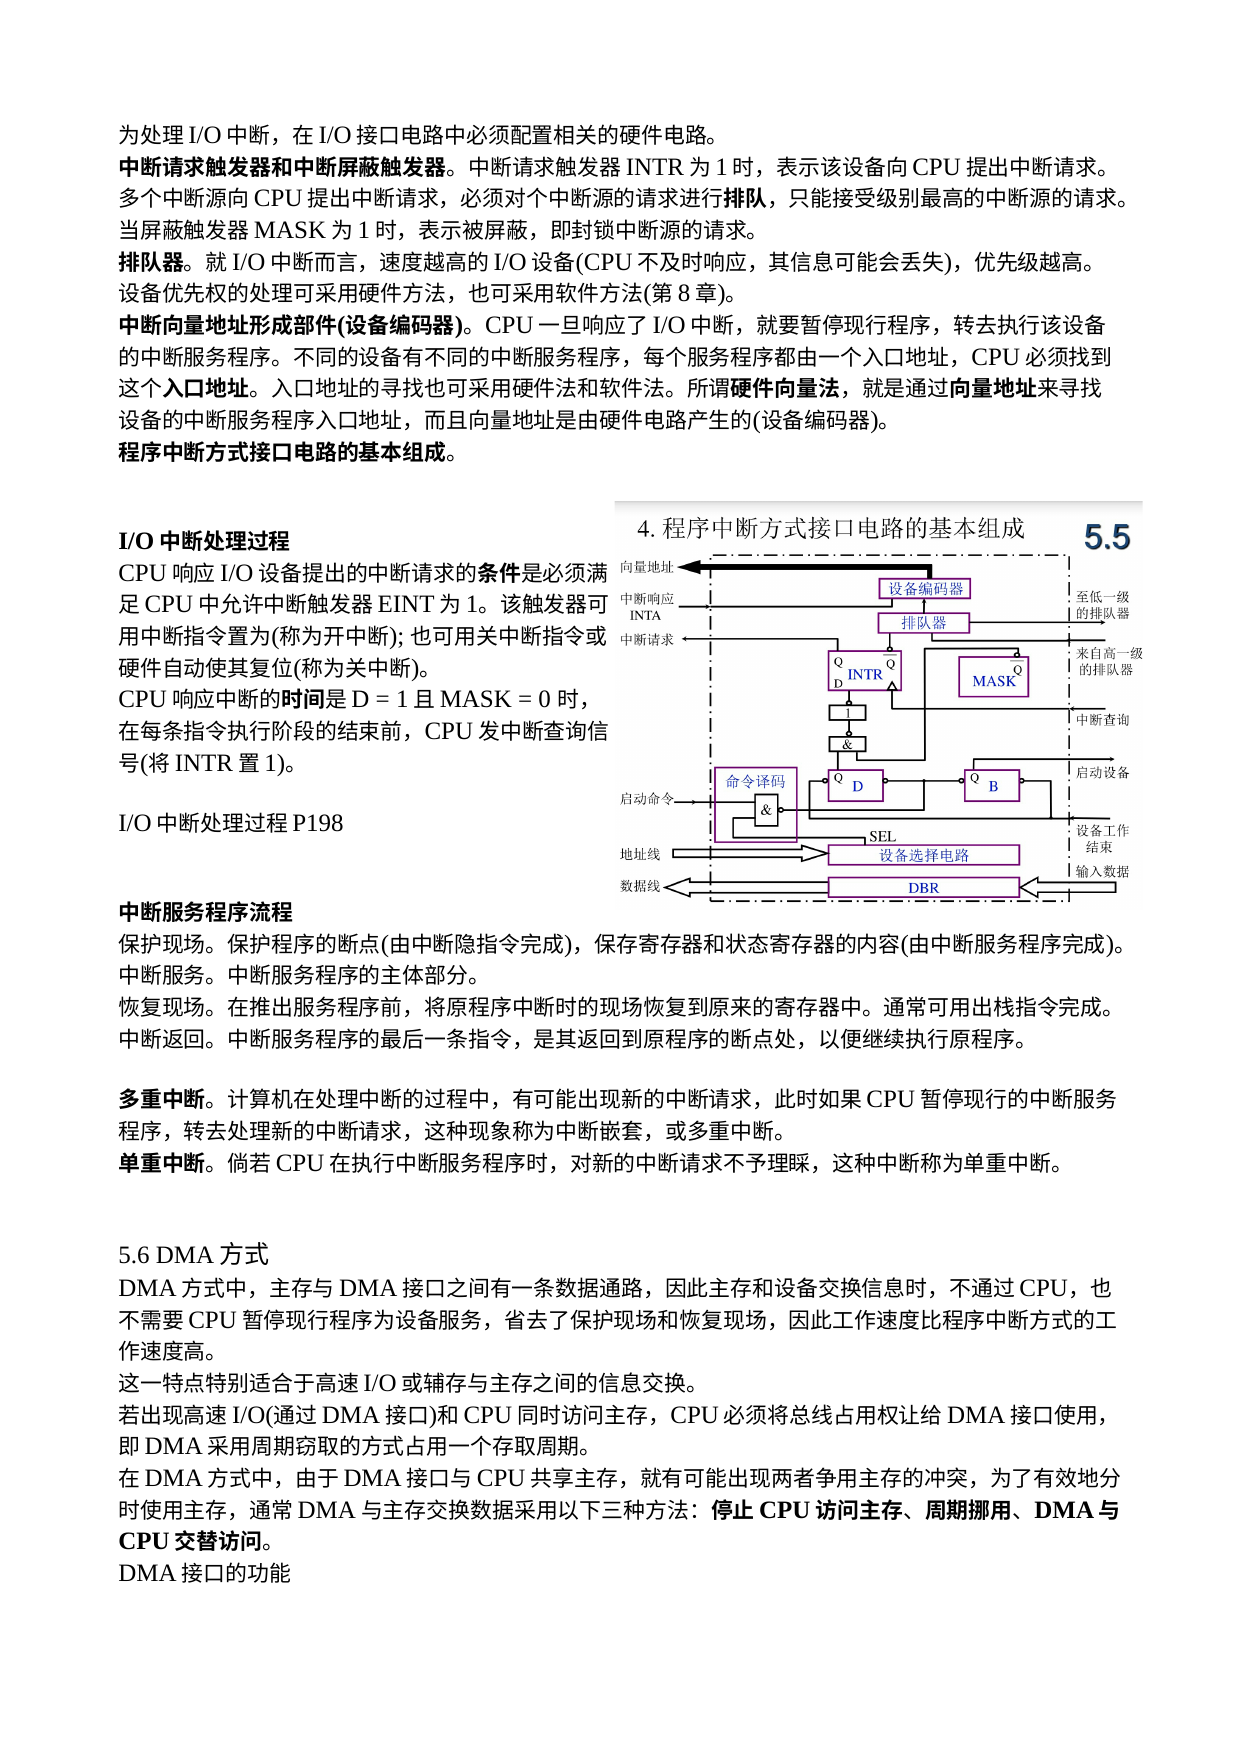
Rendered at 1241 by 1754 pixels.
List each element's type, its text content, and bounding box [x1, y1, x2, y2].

text 恢复现场。在推出服务程序前，将原程序中断时的现场恢复到原来的寄存器中。通常可用出栈指令完成。 [118, 990, 1122, 1022]
text 中断服务程序流程 [118, 895, 1122, 927]
text 5.6 DMA方式 [118, 1235, 1122, 1271]
text 中断返回。中断服务程序的最后一条指令，是其返回到原程序的断点处，以便继续执行原程序。 [118, 1022, 1122, 1053]
text 排队器。就I/O中断而言，速度越高的I/O设备(CPU不及时响应，其信息可能会丢失)，优先级越高。设备优先权的处理可采用硬件方法，也可采用软件方法(第8章)。 [118, 245, 1122, 308]
text CPU响应I/O设备提出的中断请求的条件是必须满足CPU中允许中断触发器EINT为1。该触发器可用中断指令置为(称为开中断); 也可用关中断指令或硬件自动使其复位(称为关中断)。 [118, 556, 614, 682]
text 在DMA方式中，由于DMA接口与CPU共享主存，就有可能出现两者争用主存的冲突，为了有效地分时使用主存，通常DMA与主存交换数据采用以下三种方法：停止CPU访问主存、周期挪用、DMA与CPU交替访问。 [118, 1461, 1122, 1556]
text 单重中断。倘若CPU在执行中断服务程序时，对新的中断请求不予理睬，这种中断称为单重中断。 [118, 1146, 1122, 1177]
text 程序中断方式接口电路的基本组成。 [118, 435, 1122, 466]
text 中断向量地址形成部件(设备编码器)。CPU一旦响应了I/O中断，就要暂停现行程序，转去执行该设备的中断服务程序。不同的设备有不同的中断服务程序，每个服务程序都由一个入口地址，CPU必须找到这个入口地址。入口地址的寻找也可采用硬件法和软件法。所谓硬件向量法，就是通过向量地址来寻找设备的中断服务程序入口地址，而且向量地址是由硬件电路产生的(设备编码器)。 [118, 308, 1122, 435]
text 若出现高速I/O(通过DMA接口)和CPU同时访问主存，CPU必须将总线占用权让给DMA接口使用，即DMA采用周期窃取的方式占用一个存取周期。 [118, 1398, 1122, 1461]
text I/O中断处理过程P198 [118, 806, 614, 838]
text 保护现场。保护程序的断点(由中断隐指令完成)，保存寄存器和状态寄存器的内容(由中断服务程序完成)。 [118, 927, 1122, 958]
picture [614, 501, 1143, 910]
text 中断请求触发器和中断屏蔽触发器。中断请求触发器INTR为1时，表示该设备向CPU提出中断请求。多个中断源向CPU提出中断请求，必须对个中断源的请求进行排队，只能接受级别最高的中断源的请求。当屏蔽触发器MASK为1时，表示被屏蔽，即封锁中断源的请求。 [118, 150, 1122, 245]
text 为处理I/O中断，在I/O接口电路中必须配置相关的硬件电路。 [118, 118, 1122, 150]
text 这一特点特别适合于高速I/O或辅存与主存之间的信息交换。 [118, 1366, 1122, 1398]
text DMA方式中，主存与DMA接口之间有一条数据通路，因此主存和设备交换信息时，不通过CPU，也不需要CPU暂停现行程序为设备服务，省去了保护现场和恢复现场，因此工作速度比程序中断方式的工作速度高。 [118, 1271, 1122, 1366]
text 多重中断。计算机在处理中断的过程中，有可能出现新的中断请求，此时如果CPU暂停现行的中断服务程序，转去处理新的中断请求，这种现象称为中断嵌套，或多重中断。 [118, 1082, 1122, 1146]
text I/O中断处理过程 [118, 524, 614, 556]
text DMA接口的功能 [118, 1556, 1122, 1588]
text 中断服务。中断服务程序的主体部分。 [118, 958, 1122, 990]
text CPU响应中断的时间是D = 1且MASK = 0 时，在每条指令执行阶段的结束前，CPU发中断查询信号(将INTR置1)。 [118, 682, 614, 777]
